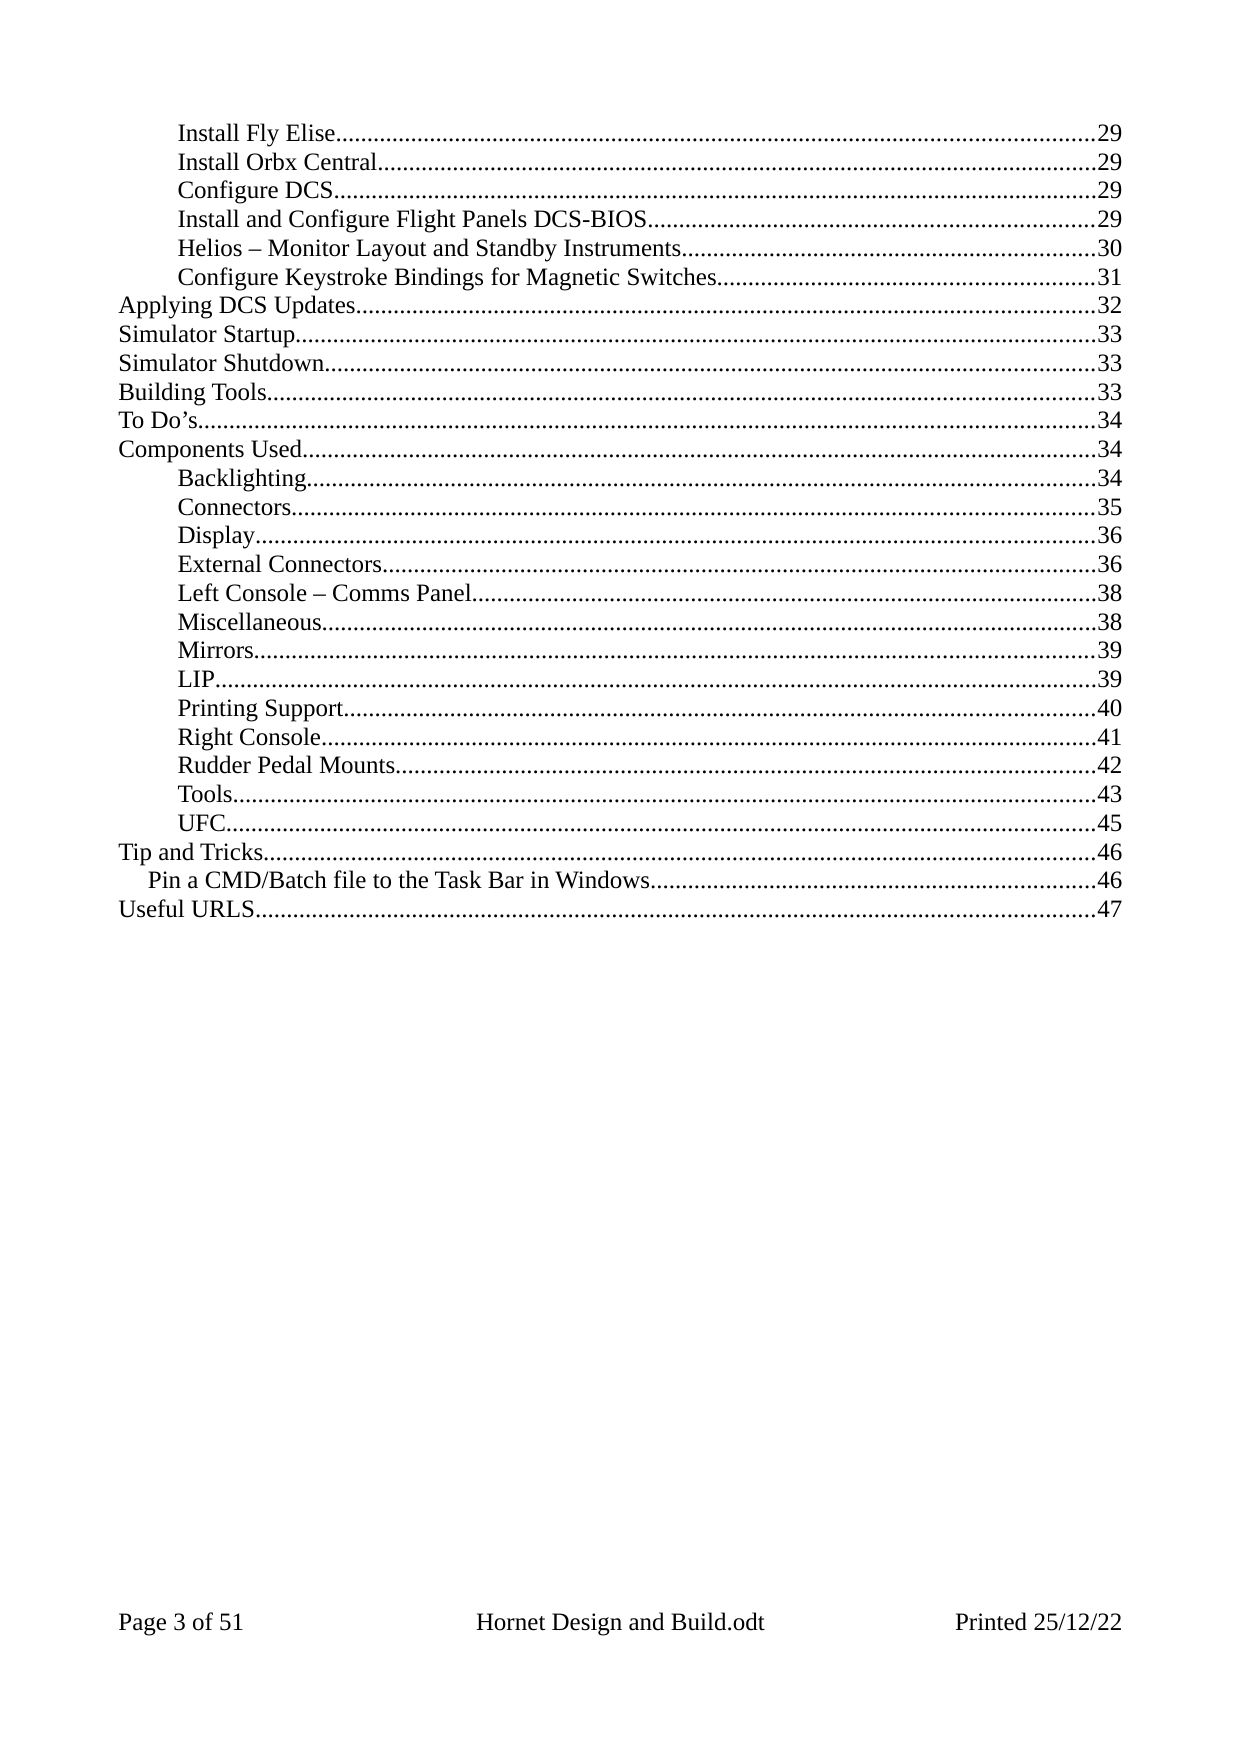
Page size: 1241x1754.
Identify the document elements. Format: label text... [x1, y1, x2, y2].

text Building Tools 33 [118, 377, 1122, 406]
text Rudder Pedal Mounts 42 [177, 751, 1122, 779]
text Left Console – Comms Panel 38 [177, 578, 1122, 607]
text Simulator Shutdown 33 [118, 348, 1122, 377]
text Tools 43 [177, 779, 1122, 808]
text Components Used 34 [118, 434, 1122, 463]
text Useful URLS 47 [118, 894, 1122, 923]
text Printing Support 40 [177, 693, 1122, 722]
text UFC 45 [177, 808, 1122, 837]
text Mirrors 39 [177, 636, 1122, 664]
text Display 36 [177, 521, 1122, 549]
text Install and Configure Flight Panels DCS-BIOS 29 [177, 204, 1122, 233]
text Pin a CMD/Batch file to the Task Bar in Windows 46 [148, 866, 1122, 894]
text Install Fly Elise 29 [177, 118, 1122, 147]
text Tip and Tricks 46 [118, 837, 1122, 866]
text Connectors 35 [177, 492, 1122, 521]
text External Connectors 36 [177, 549, 1122, 578]
text LIP 39 [177, 664, 1122, 693]
text Configure Keystroke Bindings for Magnetic Switches 31 [177, 262, 1122, 291]
text Backlighting 34 [177, 463, 1122, 492]
text Install Orbx Central 29 [177, 147, 1122, 176]
text Helios – Monitor Layout and Standby Instruments 30 [177, 233, 1122, 262]
text Simulator Startup 33 [118, 319, 1122, 348]
text Right Console 41 [177, 722, 1122, 751]
text Configure DCS 29 [177, 176, 1122, 204]
text To Do’s 34 [118, 406, 1122, 434]
text Miscellaneous 38 [177, 607, 1122, 636]
text Applying DCS Updates 32 [118, 291, 1122, 319]
